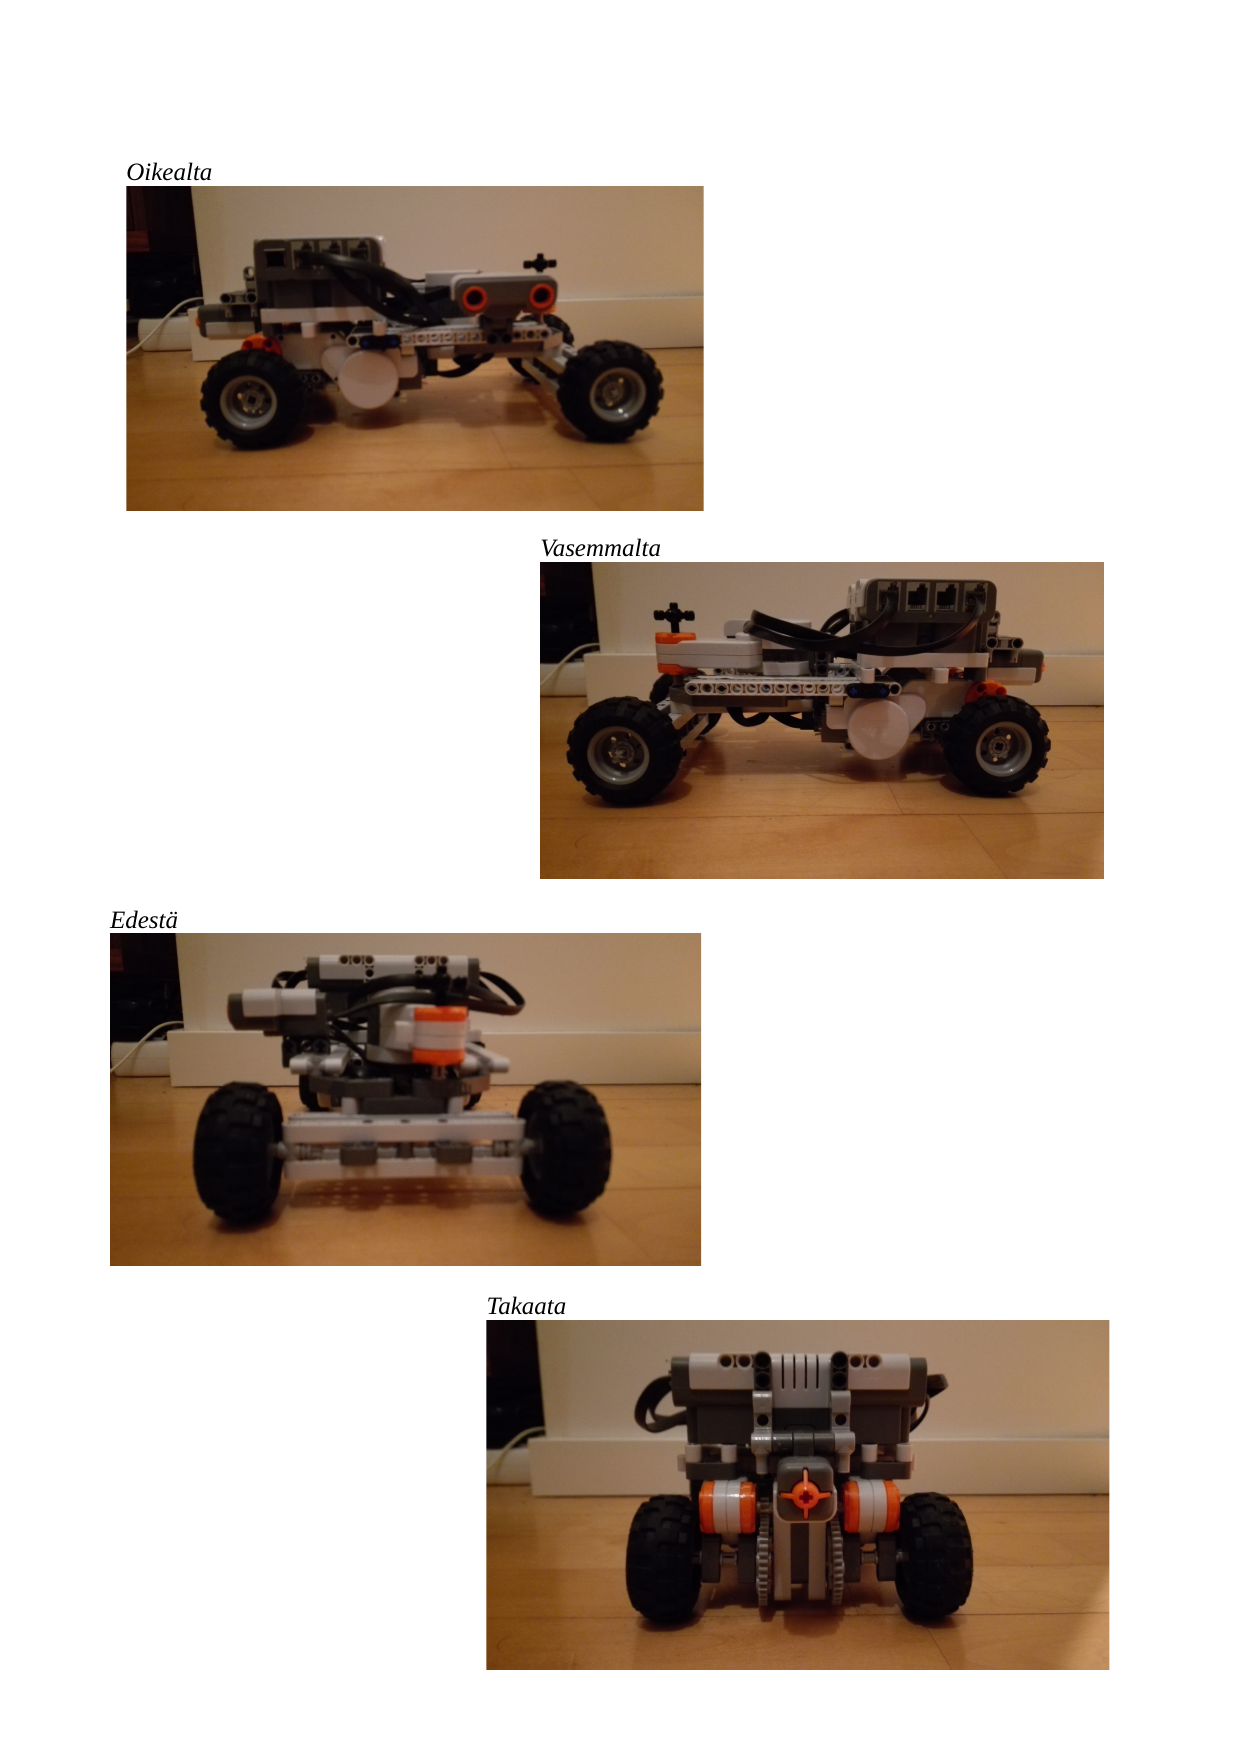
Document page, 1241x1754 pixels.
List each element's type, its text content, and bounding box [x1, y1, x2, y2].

picture [126, 186, 704, 511]
picture [486, 1320, 1110, 1670]
text Oikealta [126, 157, 704, 186]
text Vasemmalta [540, 533, 1104, 562]
text Takaata [486, 1291, 1109, 1320]
picture [540, 562, 1104, 879]
picture [110, 933, 702, 1266]
text Edestä [110, 905, 701, 933]
